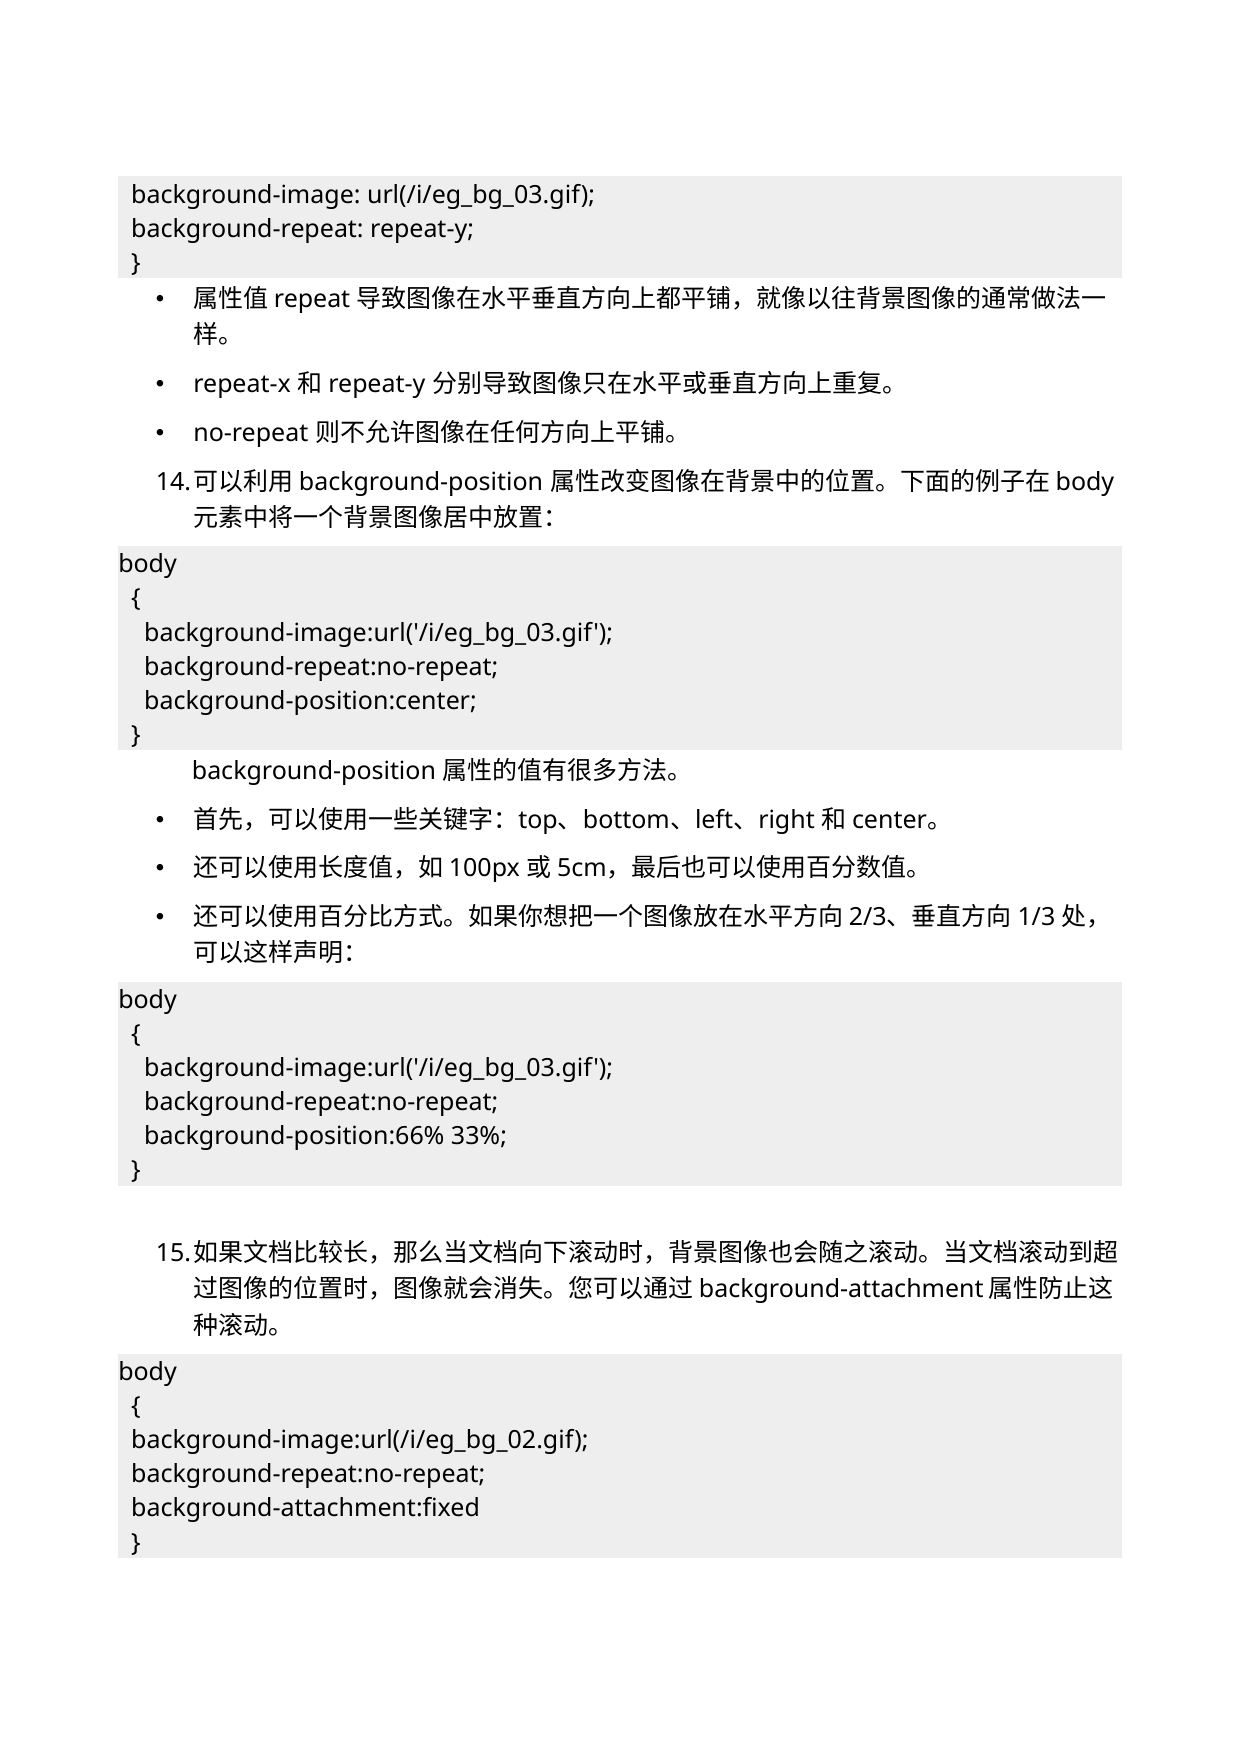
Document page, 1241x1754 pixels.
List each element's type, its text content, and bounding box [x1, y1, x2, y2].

list 属性值 repeat 导致图像在水平垂直方向上都平铺，就像以往背景图像的通常做法一样。 [156, 278, 1122, 351]
list 还可以使用百分比方式。如果你想把一个图像放在水平方向 2/3、垂直方向 1/3 处，可以这样声明： [156, 897, 1122, 969]
table_header body { background-image:url('/i/eg_bg_03.gif'); background-repeat:no-repeat; background-position:66% 33%; } [118, 982, 1122, 1186]
list 可以利用 background-position 属性改变图像在背景中的位置。下面的例子在 body 元素中将一个背景图像居中放置： [156, 461, 1122, 533]
list no-repeat 则不允许图像在任何方向上平铺。 [156, 412, 1122, 448]
list repeat-x 和 repeat-y 分别导致图像只在水平或垂直方向上重复。 [156, 363, 1122, 400]
list 首先，可以使用一些关键字：top、bottom、left、right 和 center。 [156, 799, 1122, 835]
table_header body { background-image:url(/i/eg_bg_02.gif); background-repeat:no-repeat; background-attachment:fixed } [118, 1354, 1122, 1558]
text background-position 属性的值有很多方法。 [118, 750, 1122, 787]
table_header body { background-image:url('/i/eg_bg_03.gif'); background-repeat:no-repeat; background-position:center; } [118, 546, 1122, 750]
list 如果文档比较长，那么当文档向下滚动时，背景图像也会随之滚动。当文档滚动到超过图像的位置时，图像就会消失。您可以通过 background-attachment属性防止这种滚动。 [156, 1233, 1122, 1341]
list 还可以使用长度值，如 100px 或 5cm，最后也可以使用百分数值。 [156, 848, 1122, 884]
table_header background-image: url(/i/eg_bg_03.gif); background-repeat: repeat-y; } [118, 176, 1122, 278]
